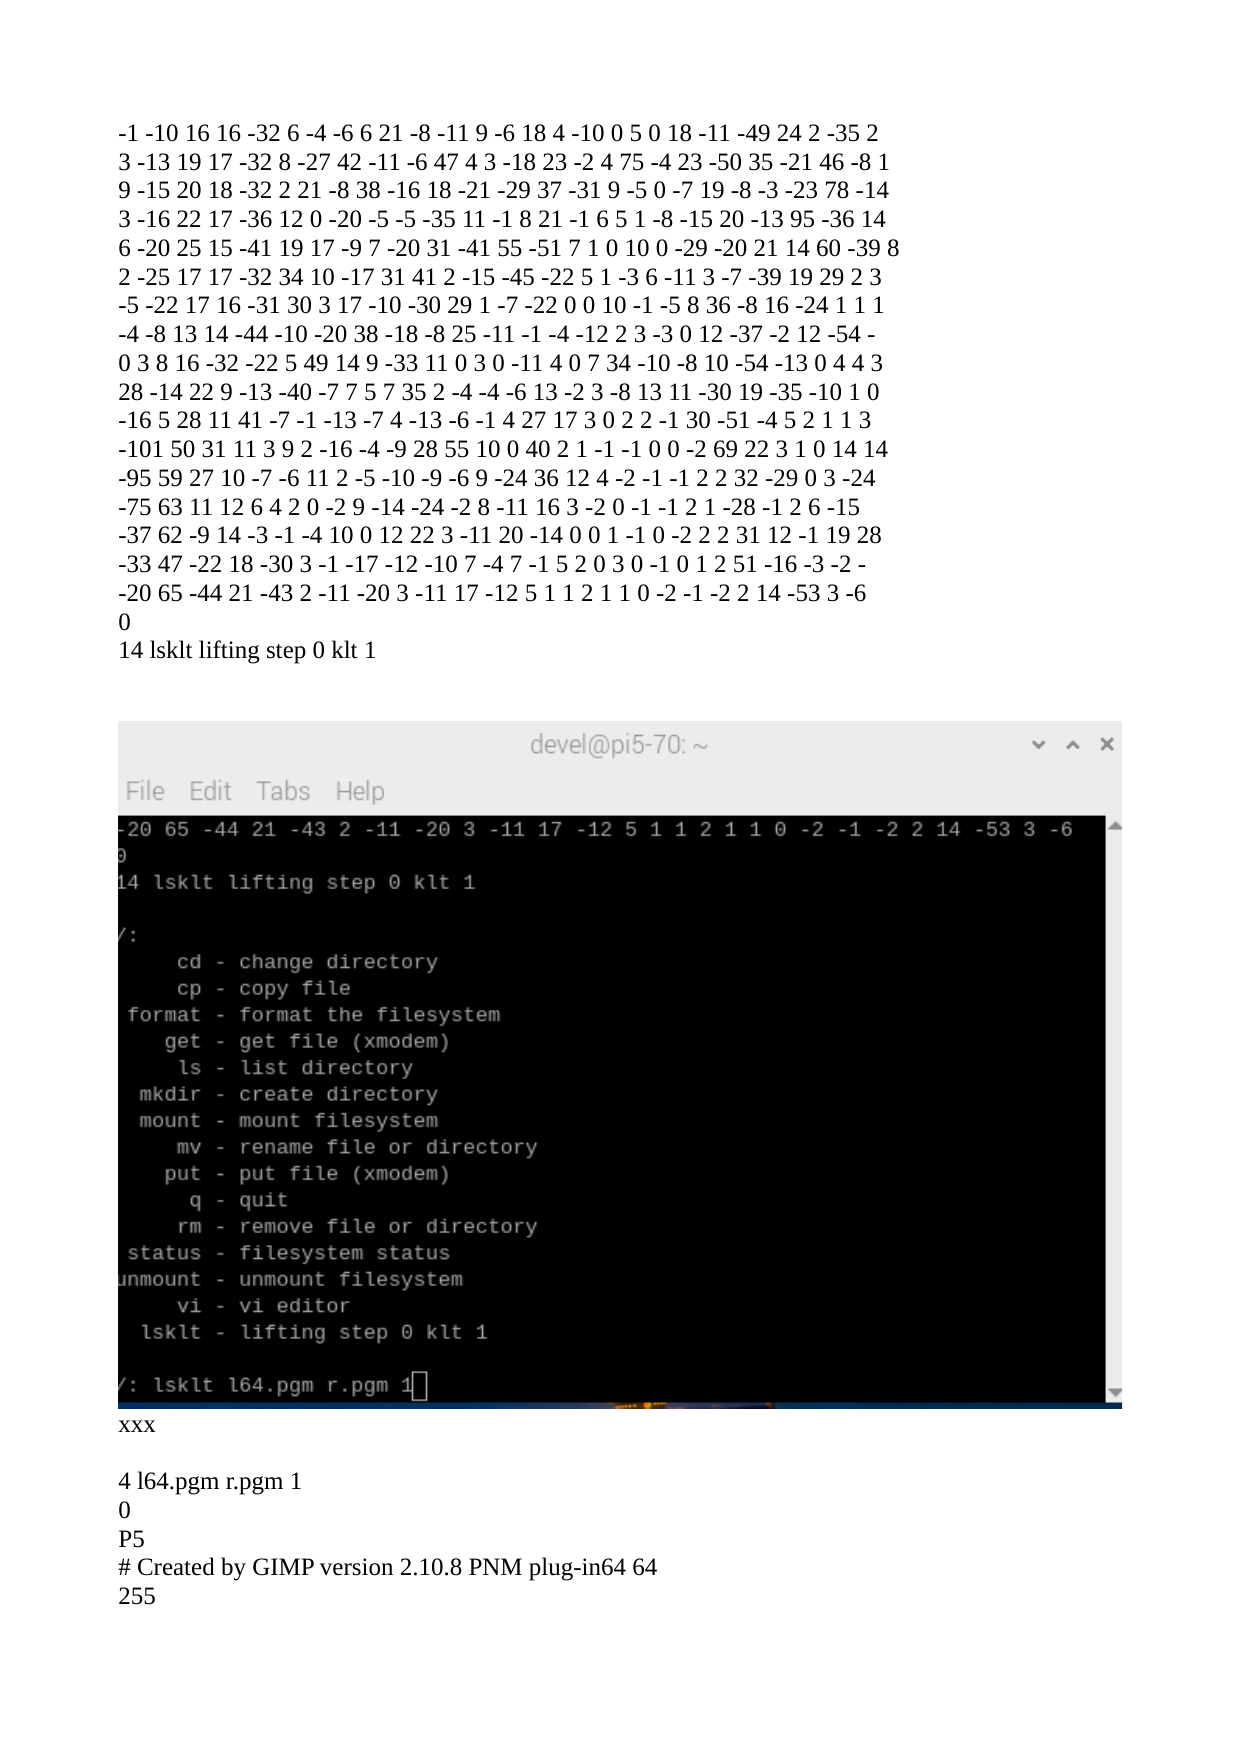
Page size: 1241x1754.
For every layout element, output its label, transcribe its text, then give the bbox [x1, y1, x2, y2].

text 28 -14 22 9 -13 -40 -7 7 5 7 35 2 -4 -4 -6 13 -2 3 -8 13 11 -30 19 -35 -10 1 0 [118, 377, 1122, 406]
text 14 lsklt lifting step 0 klt 1 [118, 636, 1122, 664]
text -20 65 -44 21 -43 2 -11 -20 3 -11 17 -12 5 1 1 2 1 1 0 -2 -1 -2 2 14 -53 3 -6 [118, 578, 1122, 607]
text 3 -13 19 17 -32 8 -27 42 -11 -6 47 4 3 -18 23 -2 4 75 -4 23 -50 35 -21 46 -8 1 [118, 147, 1122, 176]
text -5 -22 17 16 -31 30 3 17 -10 -30 29 1 -7 -22 0 0 10 -1 -5 8 36 -8 16 -24 1 1 1 [118, 291, 1122, 319]
text 6 -20 25 15 -41 19 17 -9 7 -20 31 -41 55 -51 7 1 0 10 0 -29 -20 21 14 60 -39 8 [118, 233, 1122, 262]
text -75 63 11 12 6 4 2 0 -2 9 -14 -24 -2 8 -11 16 3 -2 0 -1 -1 2 1 -28 -1 2 6 -15 [118, 492, 1122, 521]
text 4 l64.pgm r.pgm 1 [118, 1466, 1122, 1495]
text xxx [118, 1409, 1122, 1437]
text 3 -16 22 17 -36 12 0 -20 -5 -5 -35 11 -1 8 21 -1 6 5 1 -8 -15 20 -13 95 -36 14 [118, 204, 1122, 233]
text # Created by GIMP version 2.10.8 PNM plug-in64 64 [118, 1552, 1122, 1581]
picture [118, 721, 1123, 1409]
text -95 59 27 10 -7 -6 11 2 -5 -10 -9 -6 9 -24 36 12 4 -2 -1 -1 2 2 32 -29 0 3 -24 [118, 463, 1122, 492]
text 0 3 8 16 -32 -22 5 49 14 9 -33 11 0 3 0 -11 4 0 7 34 -10 -8 10 -54 -13 0 4 4 3 [118, 348, 1122, 377]
text -1 -10 16 16 -32 6 -4 -6 6 21 -8 -11 9 -6 18 4 -10 0 5 0 18 -11 -49 24 2 -35 2 [118, 118, 1122, 147]
text 255 [118, 1581, 1122, 1610]
text 2 -25 17 17 -32 34 10 -17 31 41 2 -15 -45 -22 5 1 -3 6 -11 3 -7 -39 19 29 2 3 [118, 262, 1122, 291]
text P5 [118, 1524, 1122, 1552]
text -16 5 28 11 41 -7 -1 -13 -7 4 -13 -6 -1 4 27 17 3 0 2 2 -1 30 -51 -4 5 2 1 1 3 [118, 406, 1122, 434]
text 9 -15 20 18 -32 2 21 -8 38 -16 18 -21 -29 37 -31 9 -5 0 -7 19 -8 -3 -23 78 -14 [118, 176, 1122, 204]
text 0 [118, 607, 1122, 636]
text -101 50 31 11 3 9 2 -16 -4 -9 28 55 10 0 40 2 1 -1 -1 0 0 -2 69 22 3 1 0 14 14 [118, 434, 1122, 463]
text -4 -8 13 14 -44 -10 -20 38 -18 -8 25 -11 -1 -4 -12 2 3 -3 0 12 -37 -2 12 -54 - [118, 319, 1122, 348]
text -37 62 -9 14 -3 -1 -4 10 0 12 22 3 -11 20 -14 0 0 1 -1 0 -2 2 2 31 12 -1 19 28 [118, 521, 1122, 549]
text 0 [118, 1495, 1122, 1524]
text -33 47 -22 18 -30 3 -1 -17 -12 -10 7 -4 7 -1 5 2 0 3 0 -1 0 1 2 51 -16 -3 -2 - [118, 549, 1122, 578]
